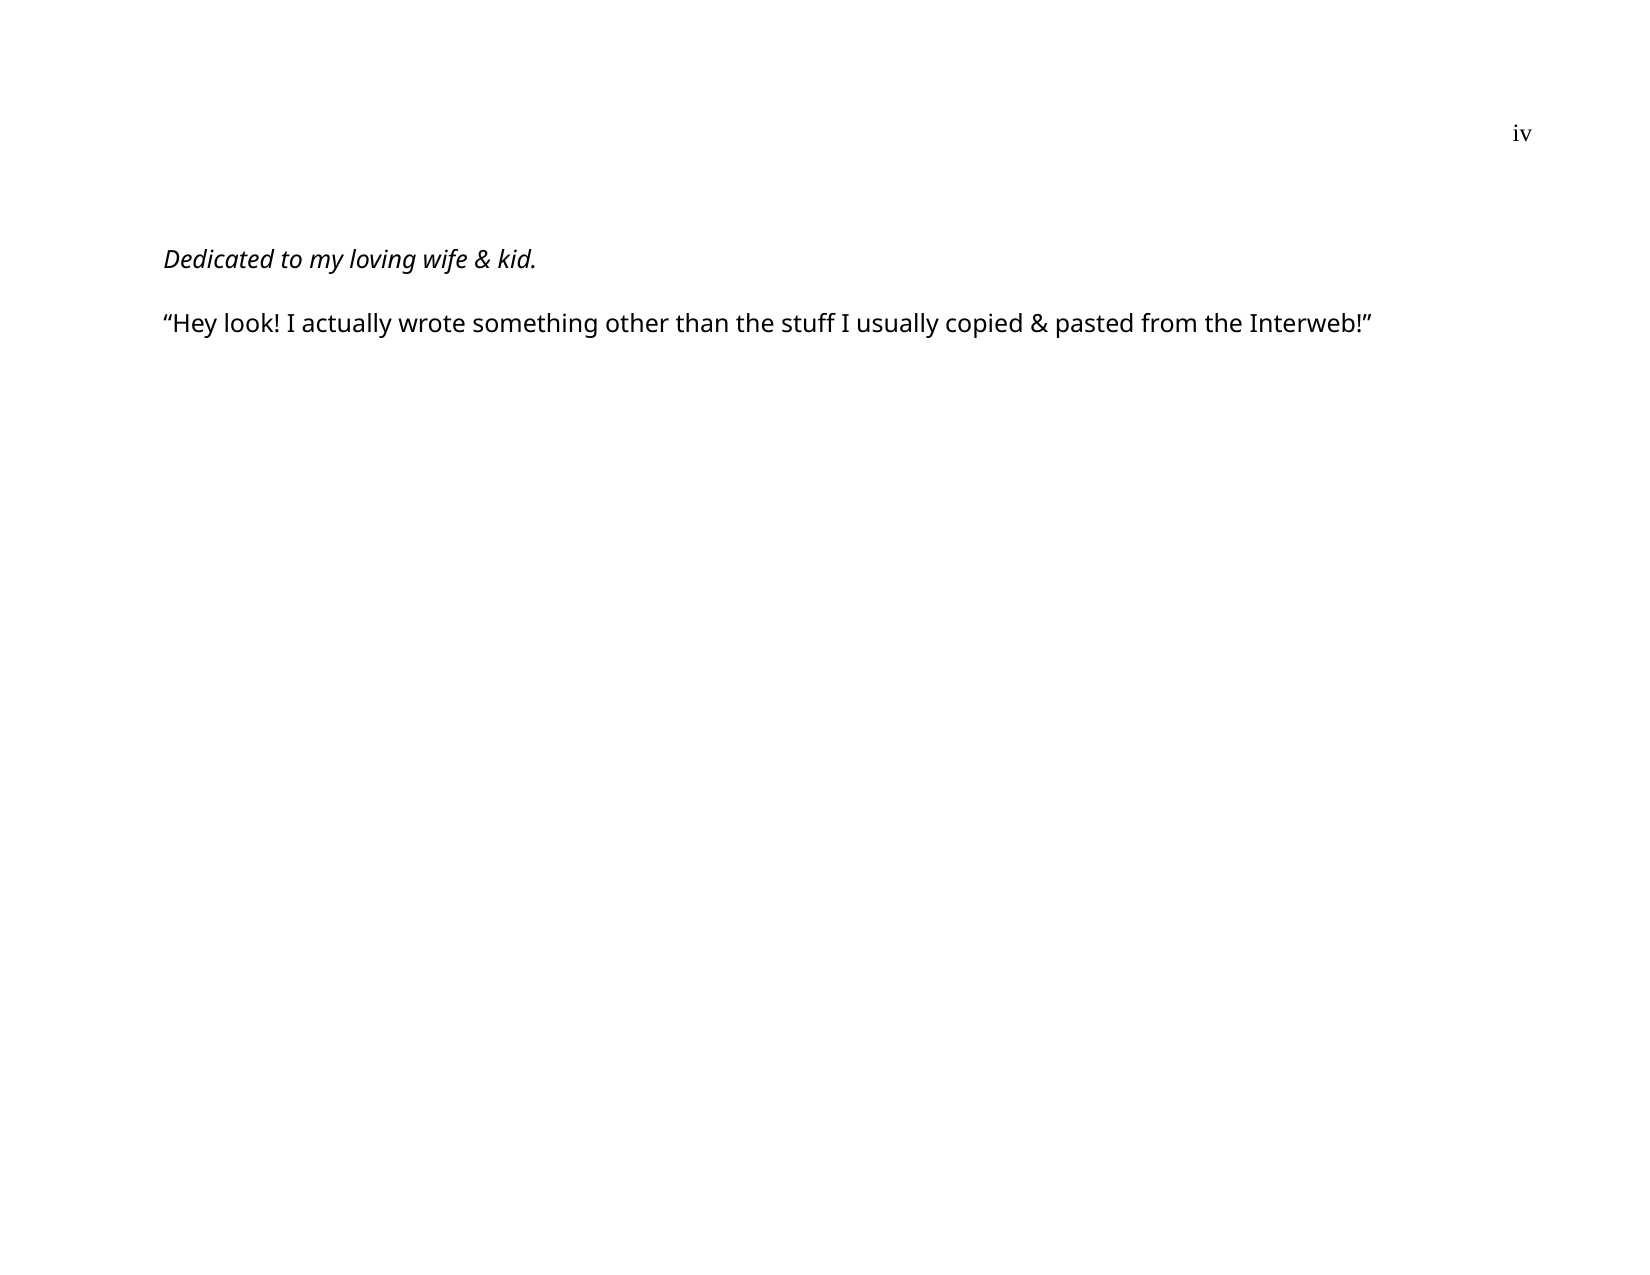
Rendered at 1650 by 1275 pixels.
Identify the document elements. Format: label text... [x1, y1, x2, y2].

text Dedicated to my loving wife & kid. [118, 242, 1532, 276]
text “Hey look! I actually wrote something other than the stuff I usually copied & pasted from the Interweb!” [118, 305, 1532, 339]
